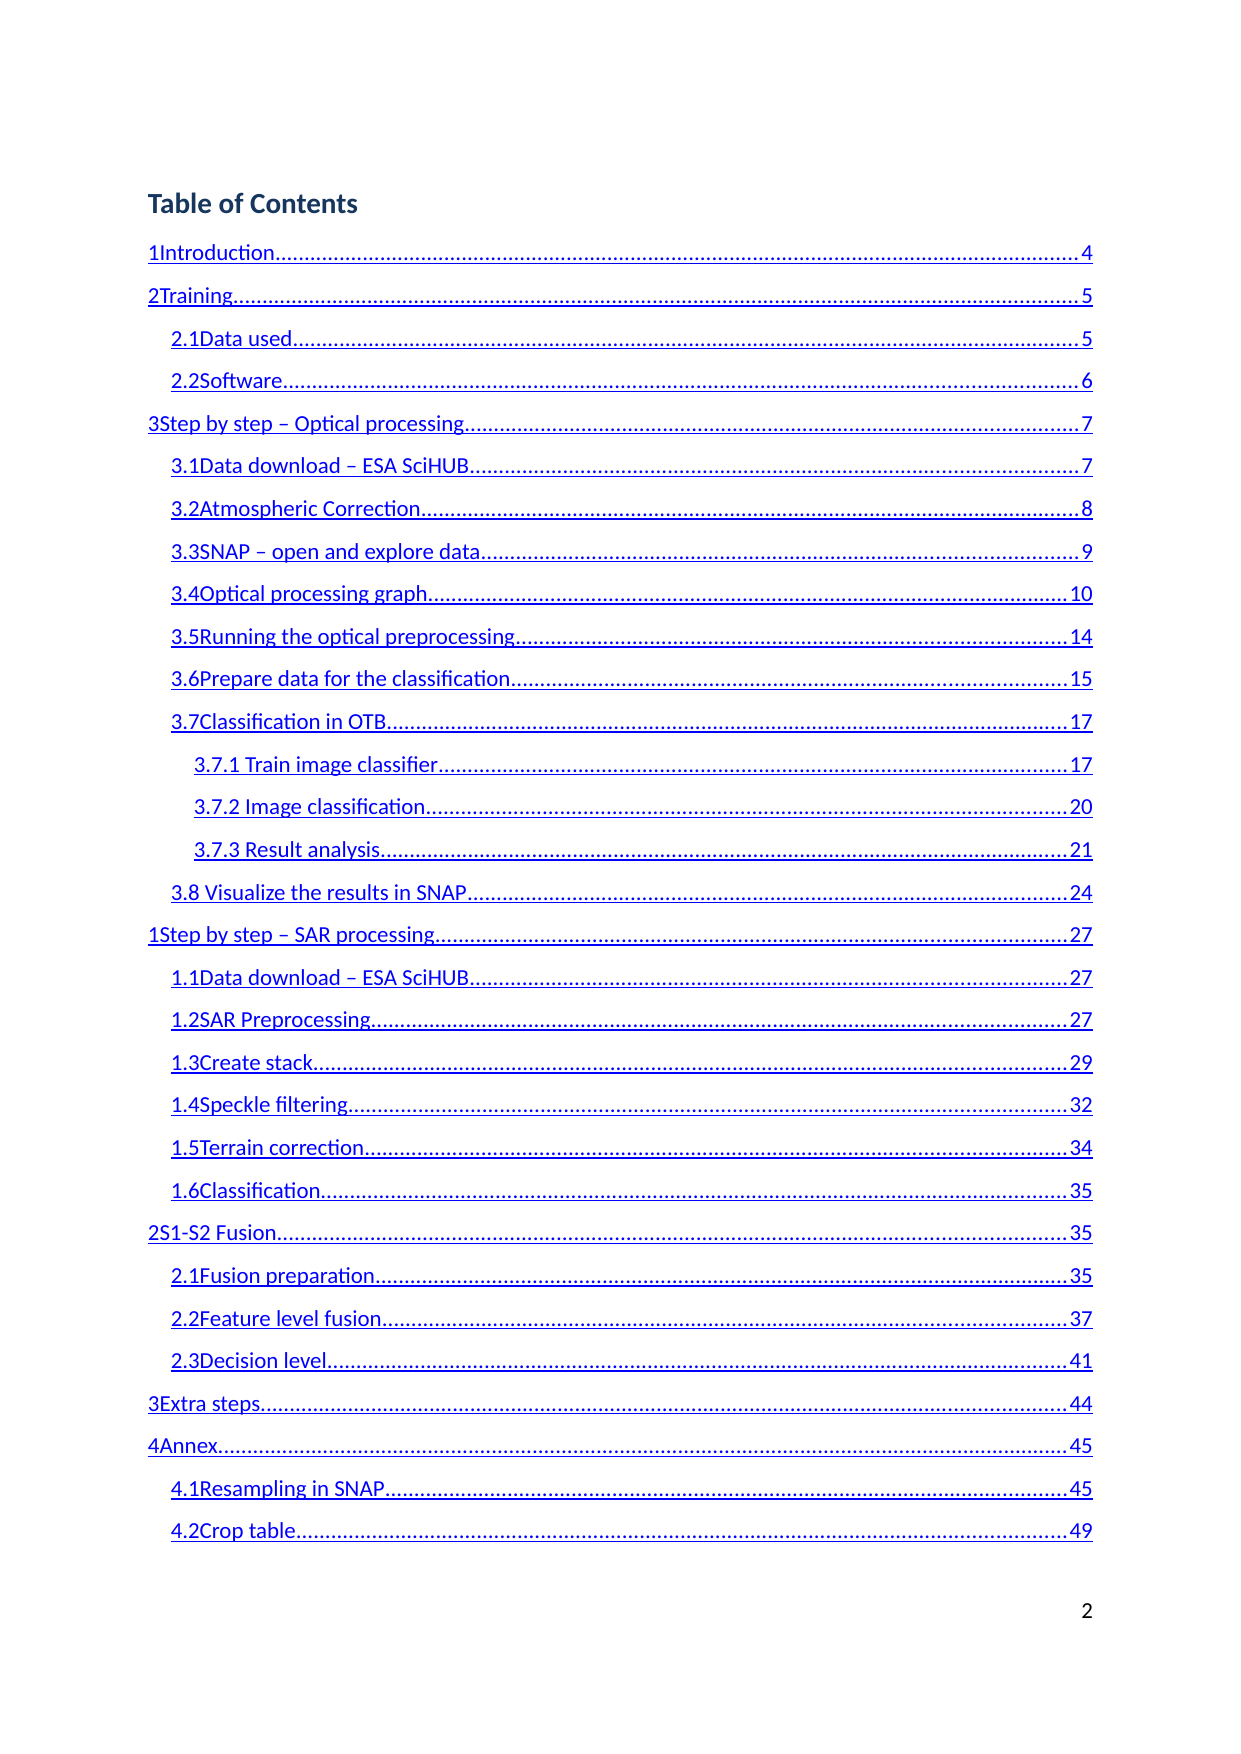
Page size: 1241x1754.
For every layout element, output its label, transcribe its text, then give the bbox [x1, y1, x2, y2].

text 3Step by step – Optical processing 7 [148, 409, 1093, 433]
text 2Training 5 [148, 281, 1093, 305]
text 1.4Speckle filtering 32 [171, 1091, 1093, 1115]
text 3.7Classification in OTB 17 [171, 707, 1093, 731]
text 2.1Data used 5 [171, 324, 1093, 348]
text 3.2Atmospheric Correction 8 [171, 494, 1093, 518]
text 2.1Fusion preparation 35 [171, 1261, 1093, 1285]
text 1.3Create stack 29 [171, 1048, 1093, 1072]
text 3.8 Visualize the results in SNAP 24 [171, 878, 1093, 902]
text 3.5Running the optical preprocessing 14 [171, 622, 1093, 646]
text 3.1Data download – ESA SciHUB 7 [171, 452, 1093, 476]
text 3.4Optical processing graph 10 [171, 579, 1093, 603]
text 3.3SNAP – open and explore data 9 [171, 537, 1093, 561]
text 3.7.2 Image classification 20 [193, 792, 1093, 817]
text 2.3Decision level 41 [171, 1346, 1093, 1370]
text 3.6Prepare data for the classification 15 [171, 664, 1093, 689]
text 2.2Software 6 [171, 366, 1093, 391]
subtitle Table of Contents [148, 185, 1093, 221]
text 1.5Terrain correction 34 [171, 1133, 1093, 1157]
text 2.2Feature level fusion 37 [171, 1304, 1093, 1328]
text 1Step by step – SAR processing 27 [148, 920, 1093, 944]
text 1.2SAR Preprocessing 27 [171, 1005, 1093, 1029]
text 3Extra steps 44 [148, 1389, 1093, 1413]
text 3.7.3 Result analysis 21 [193, 835, 1093, 859]
text 1.1Data download – ESA SciHUB 27 [171, 963, 1093, 987]
text 4Annex 45 [148, 1431, 1093, 1456]
text 4.2Crop table 49 [171, 1517, 1093, 1541]
text 4.1Resampling in SNAP 45 [171, 1474, 1093, 1498]
text 2S1-S2 Fusion 35 [148, 1218, 1093, 1243]
text 1.6Classification 35 [171, 1176, 1093, 1200]
text 3.7.1 Train image classifier 17 [193, 750, 1093, 774]
text 1Introduction 4 [148, 238, 1093, 263]
